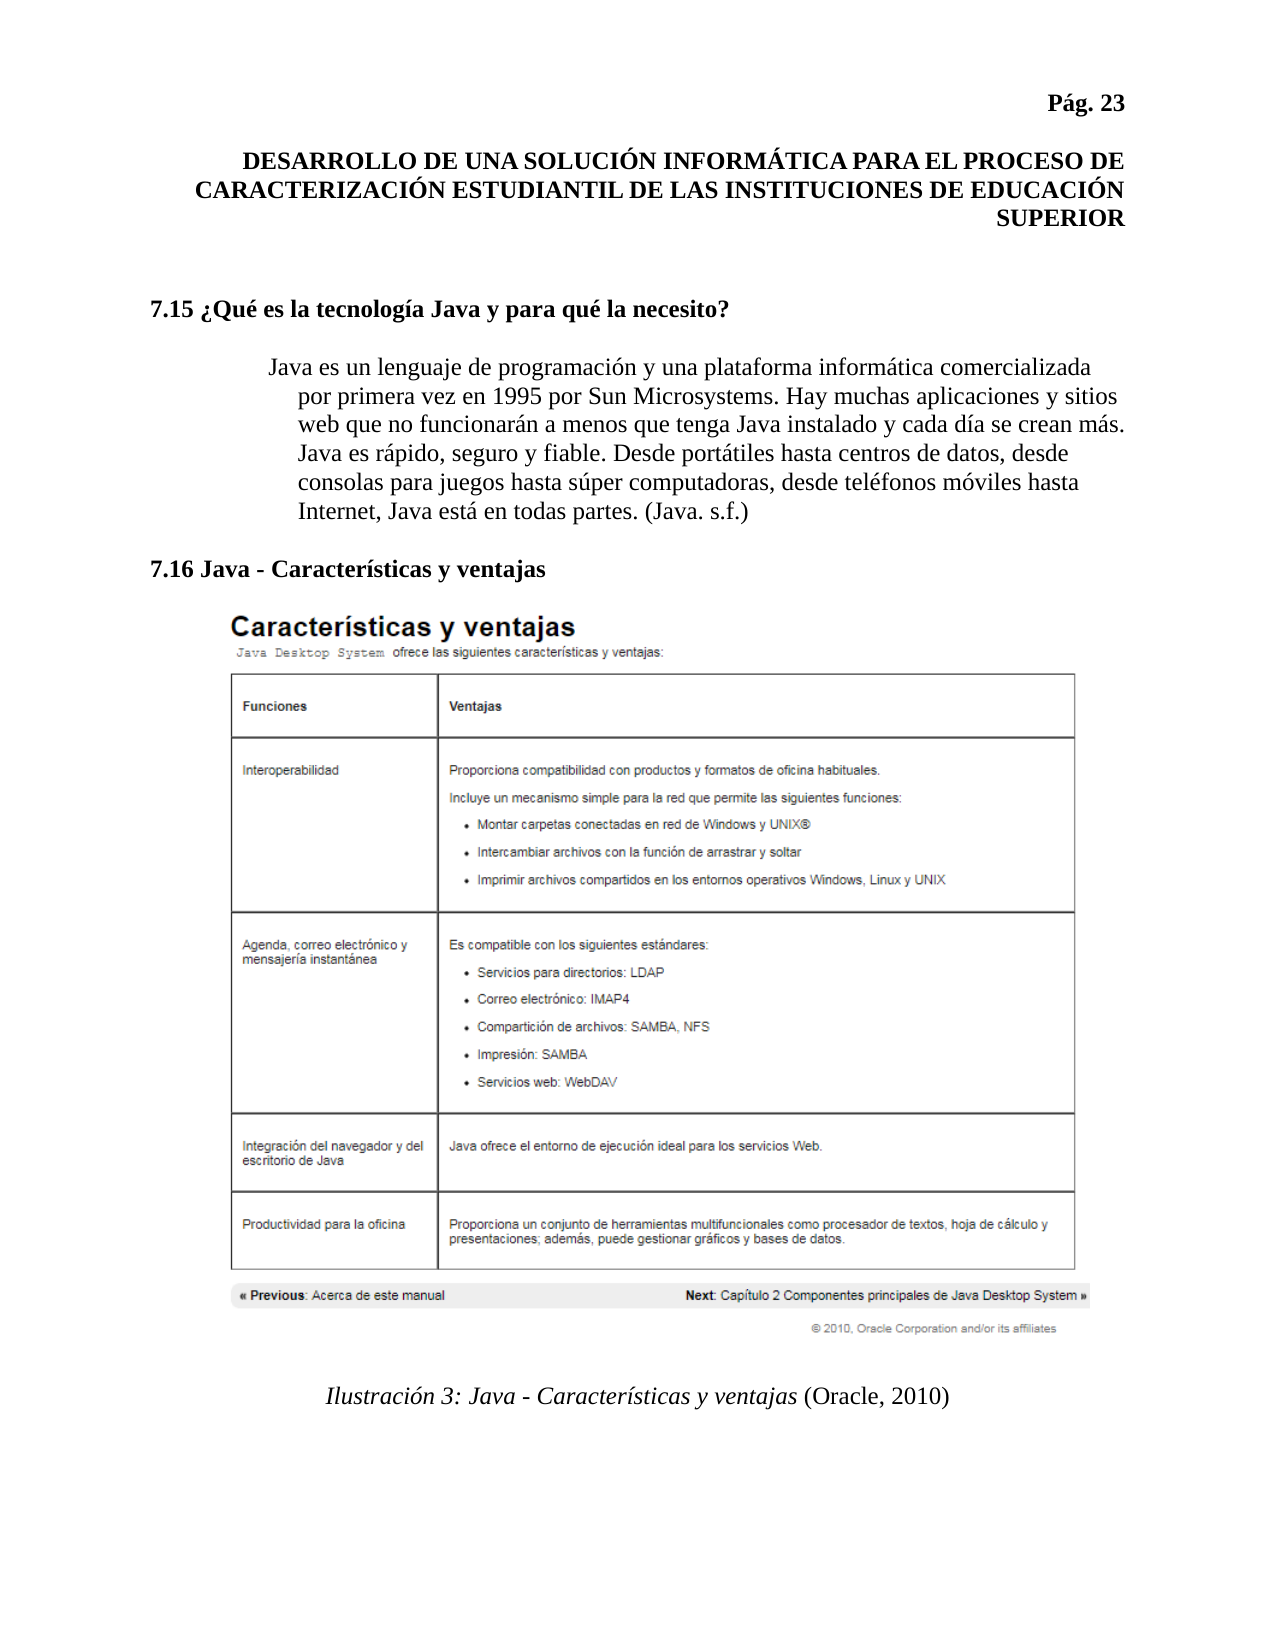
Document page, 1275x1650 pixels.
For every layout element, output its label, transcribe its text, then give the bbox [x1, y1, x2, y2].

picture [225, 611, 1090, 1341]
subtitle 7.15 ¿Qué es la tecnología Java y para qué la necesito? [150, 294, 1125, 323]
text Java es un lenguaje de programación y una plataforma informática comercializada por primera vez en 1995 por Sun Microsystems. Hay muchas aplicaciones y sitios web que no funcionarán a menos que tenga Java instalado y cada día se crean más. Java es rápido, seguro y fiable. Desde portátiles hasta centros de datos, desde consolas para juegos hasta súper computadoras, desde teléfonos móviles hasta Internet, Java está en todas partes. (Java. s.f.) [268, 352, 1125, 524]
text Ilustración 3: Java - Características y ventajas (Oracle, 2010) [150, 1381, 1125, 1410]
subtitle 7.16 Java - Características y ventajas [150, 554, 1125, 583]
